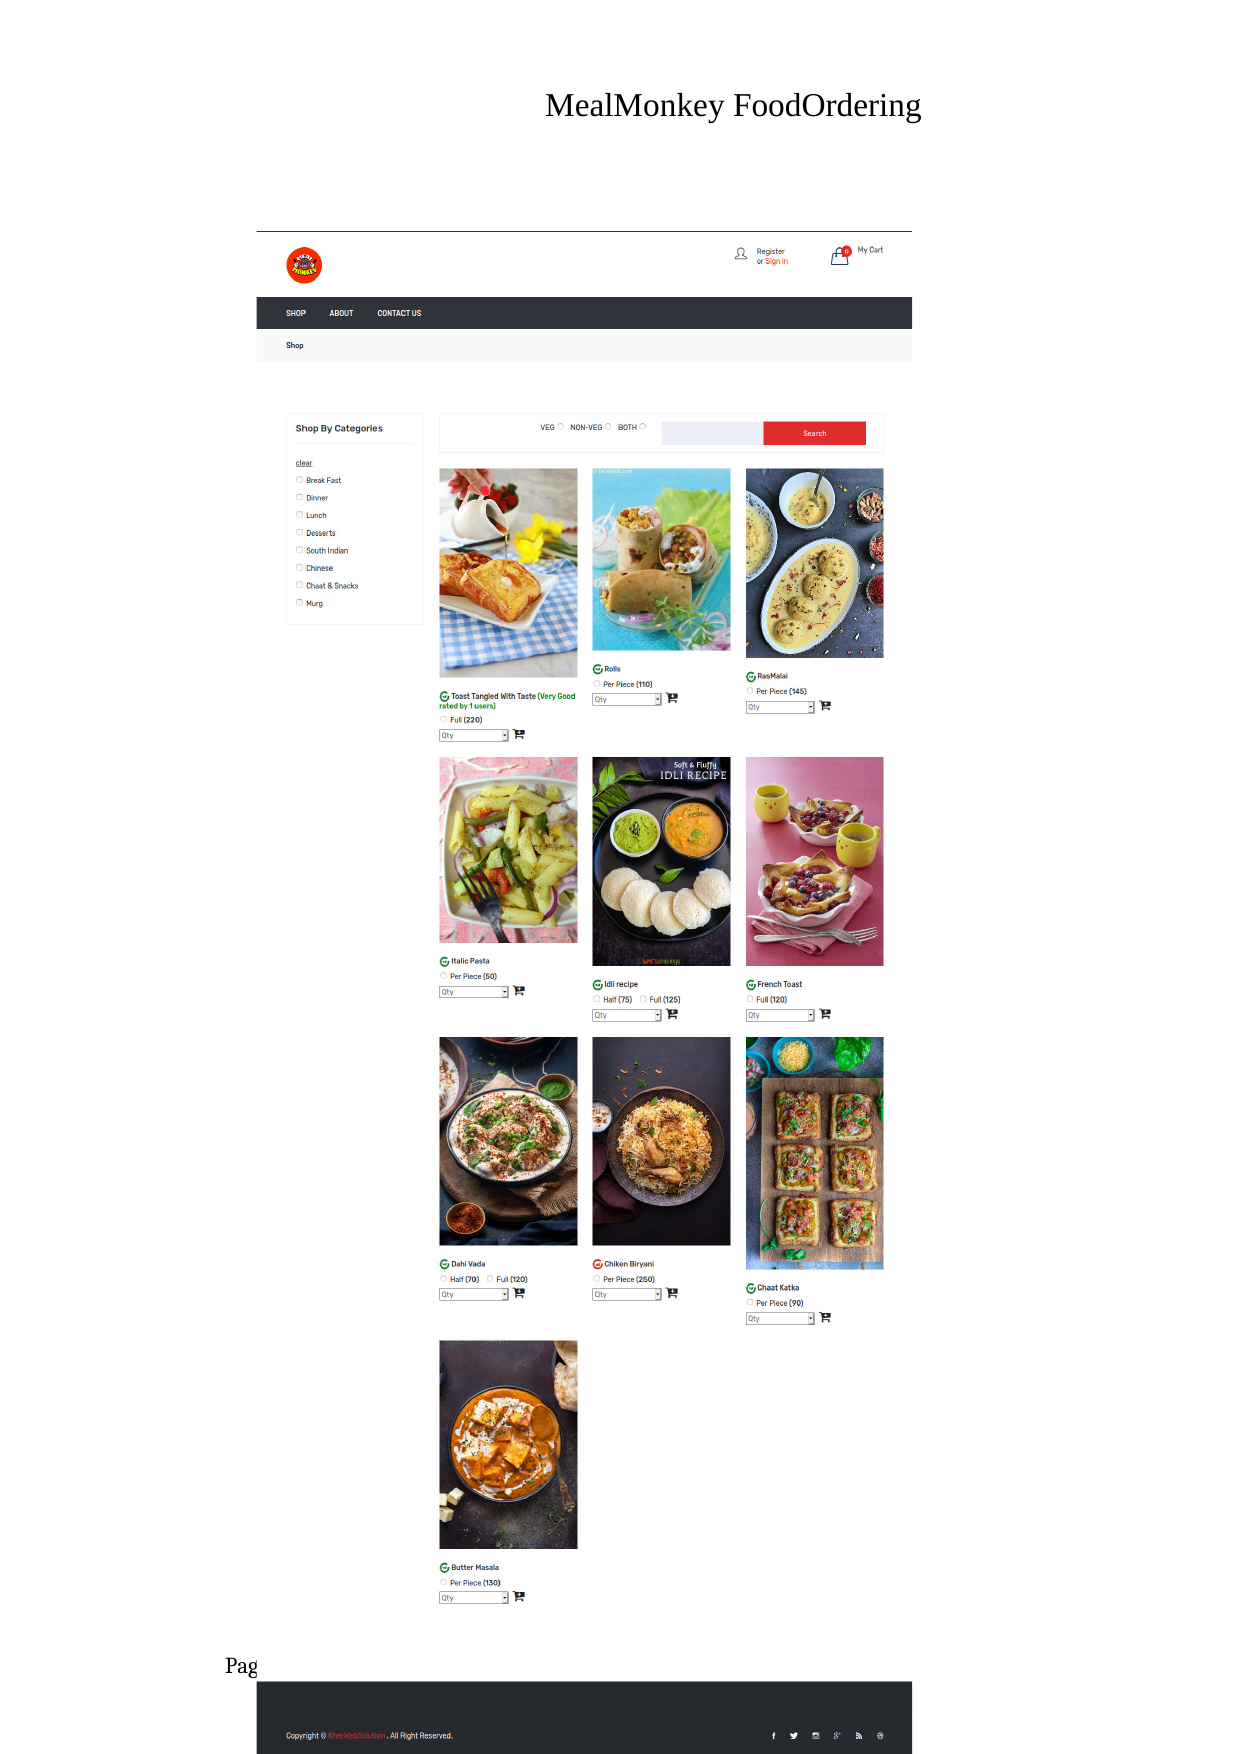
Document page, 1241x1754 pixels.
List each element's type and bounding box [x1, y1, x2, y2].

picture [256, 231, 913, 1754]
